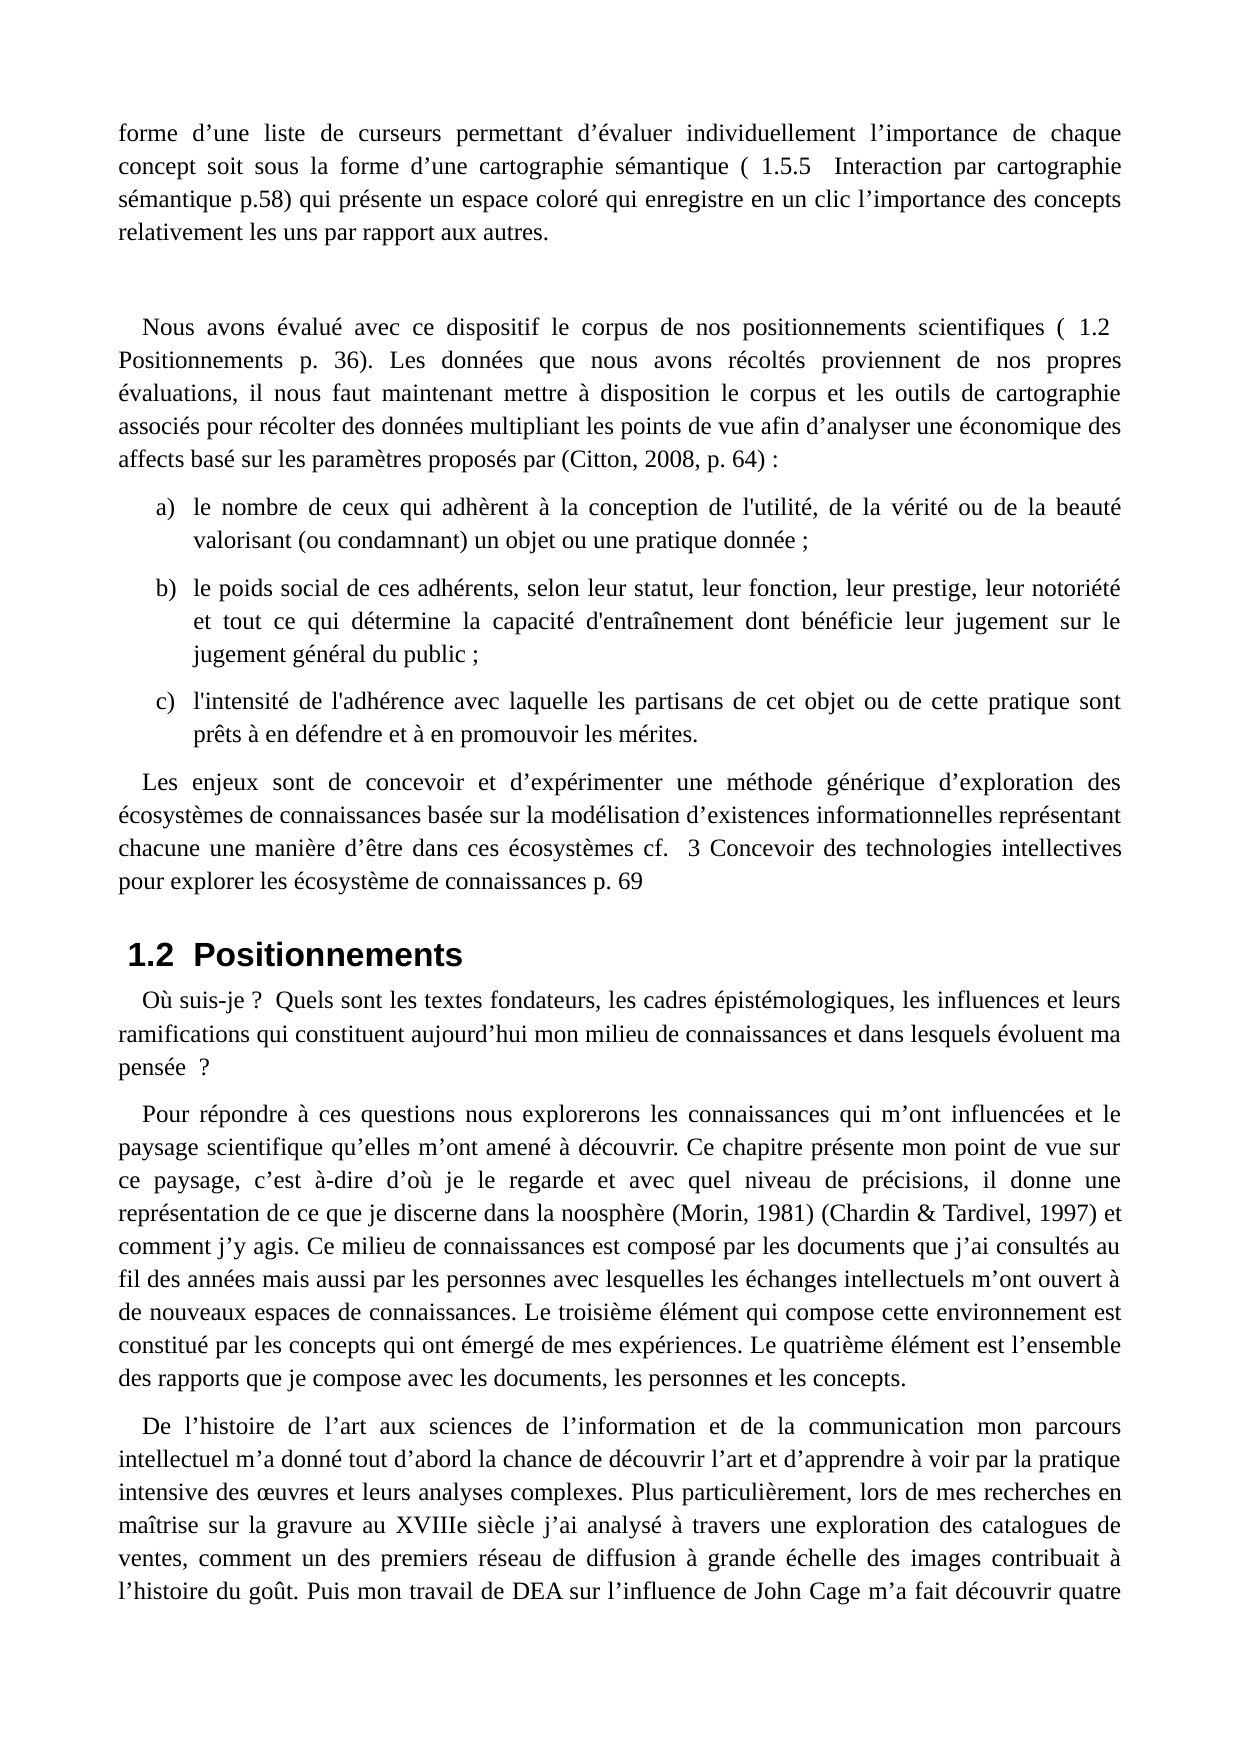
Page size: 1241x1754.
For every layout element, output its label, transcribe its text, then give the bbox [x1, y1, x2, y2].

text Nous avons évalué avec ce dispositif le corpus de nos positionnements scientifiques ( 1.2 Positionnements p. 36). Les données que nous avons récoltés proviennent de nos propres évaluations, il nous faut maintenant mettre à disposition le corpus et les outils de cartographie associés pour récolter des données multipliant les points de vue afin d’analyser une économique des affects basé sur les paramètres proposés par (Citton, 2008, p. 64) : [118, 312, 1122, 473]
text Les enjeux sont de concevoir et d’expérimenter une méthode générique d’exploration des écosystèmes de connaissances basée sur la modélisation d’existences informationnelles représentant chacune une manière d’être dans ces écosystèmes cf. 3 Concevoir des technologies intellectives pour explorer les écosystème de connaissances p. 69 [118, 767, 1122, 895]
list le poids social de ces adhérents, selon leur statut, leur fonction, leur prestige, leur notoriété et tout ce qui détermine la capacité d'entraînement dont bénéficie leur jugement sur le jugement général du public ; [156, 573, 1122, 667]
text forme d’une liste de curseurs permettant d’évaluer individuellement l’importance de chaque concept soit sous la forme d’une cartographie sémantique ( 1.5.5 Interaction par cartographie sémantique p.58) qui présente un espace coloré qui enregistre en un clic l’importance des concepts relativement les uns par rapport aux autres. [118, 118, 1122, 246]
text Où suis-je ? Quels sont les textes fondateurs, les cadres épistémologiques, les influences et leurs ramifications qui constituent aujourd’hui mon milieu de connaissances et dans lesquels évoluent ma pensée ? [118, 986, 1122, 1080]
text Pour répondre à ces questions nous explorerons les connaissances qui m’ont influencées et le paysage scientifique qu’elles m’ont amené à découvrir. Ce chapitre présente mon point de vue sur ce paysage, c’est à-dire d’où je le regarde et avec quel niveau de précisions, il donne une représentation de ce que je discerne dans la noosphère (Morin, 1981) (Chardin & Tardivel, 1997) et comment j’y agis. Ce milieu de connaissances est composé par les documents que j’ai consultés au fil des années mais aussi par les personnes avec lesquelles les échanges intellectuels m’ont ouvert à de nouveaux espaces de connaissances. Le troisième élément qui compose cette environnement est constitué par les concepts qui ont émergé de mes expériences. Le quatrième élément est l’ensemble des rapports que je compose avec les documents, les personnes et les concepts. [118, 1099, 1122, 1392]
subtitle Positionnements [118, 934, 1122, 973]
list l'intensité de l'adhérence avec laquelle les partisans de cet objet ou de cette pratique sont prêts à en défendre et à en promouvoir les mérites. [156, 686, 1122, 748]
list le nombre de ceux qui adhèrent à la conception de l'utilité, de la vérité ou de la beauté valorisant (ou condamnant) un objet ou une pratique donnée ; [156, 492, 1122, 554]
text De l’histoire de l’art aux sciences de l’information et de la communication mon parcours intellectuel m’a donné tout d’abord la chance de découvrir l’art et d’apprendre à voir par la pratique intensive des œuvres et leurs analyses complexes. Plus particulièrement, lors de mes recherches en maîtrise sur la gravure au XVIIIe siècle j’ai analysé à travers une exploration des catalogues de ventes, comment un des premiers réseau de diffusion à grande échelle des images contribuait à l’histoire du goût. Puis mon travail de DEA sur l’influence de John Cage m’a fait découvrir quatre [118, 1411, 1122, 1605]
